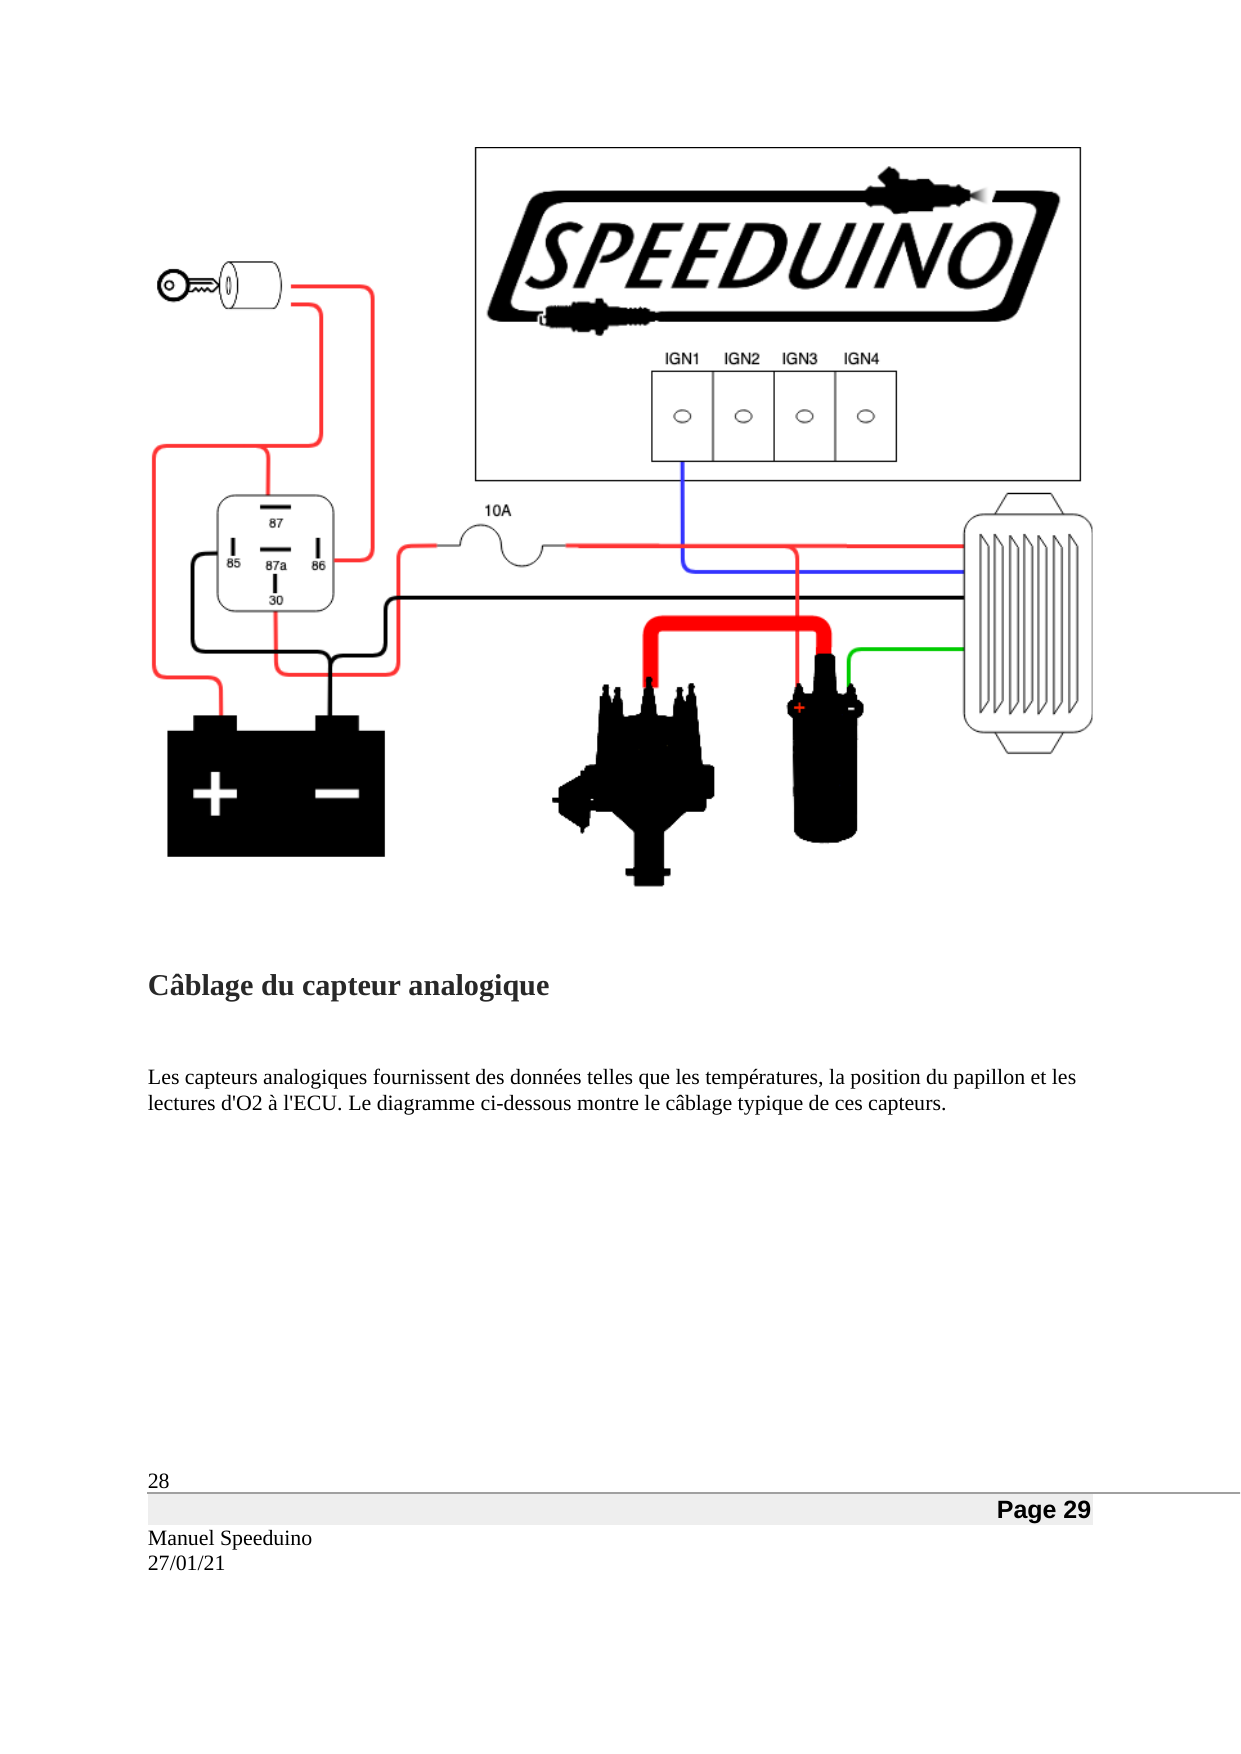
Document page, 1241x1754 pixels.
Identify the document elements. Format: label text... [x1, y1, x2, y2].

table_header Page 29 [148, 1494, 1093, 1525]
text Les capteurs analogiques fournissent des données telles que les températures, la position du papillon et les lectures d'O2 à l'ECU. Le diagramme ci-dessous montre le câblage typique de ces capteurs. [148, 1064, 1093, 1115]
text 28 [148, 1468, 1093, 1492]
text Manuel Speeduino [148, 1525, 1093, 1550]
text 27/01/21 [148, 1550, 1093, 1575]
text PHOTO 19.5 [148, 892, 1093, 916]
text Câblage du capteur analogique [148, 967, 1093, 1002]
